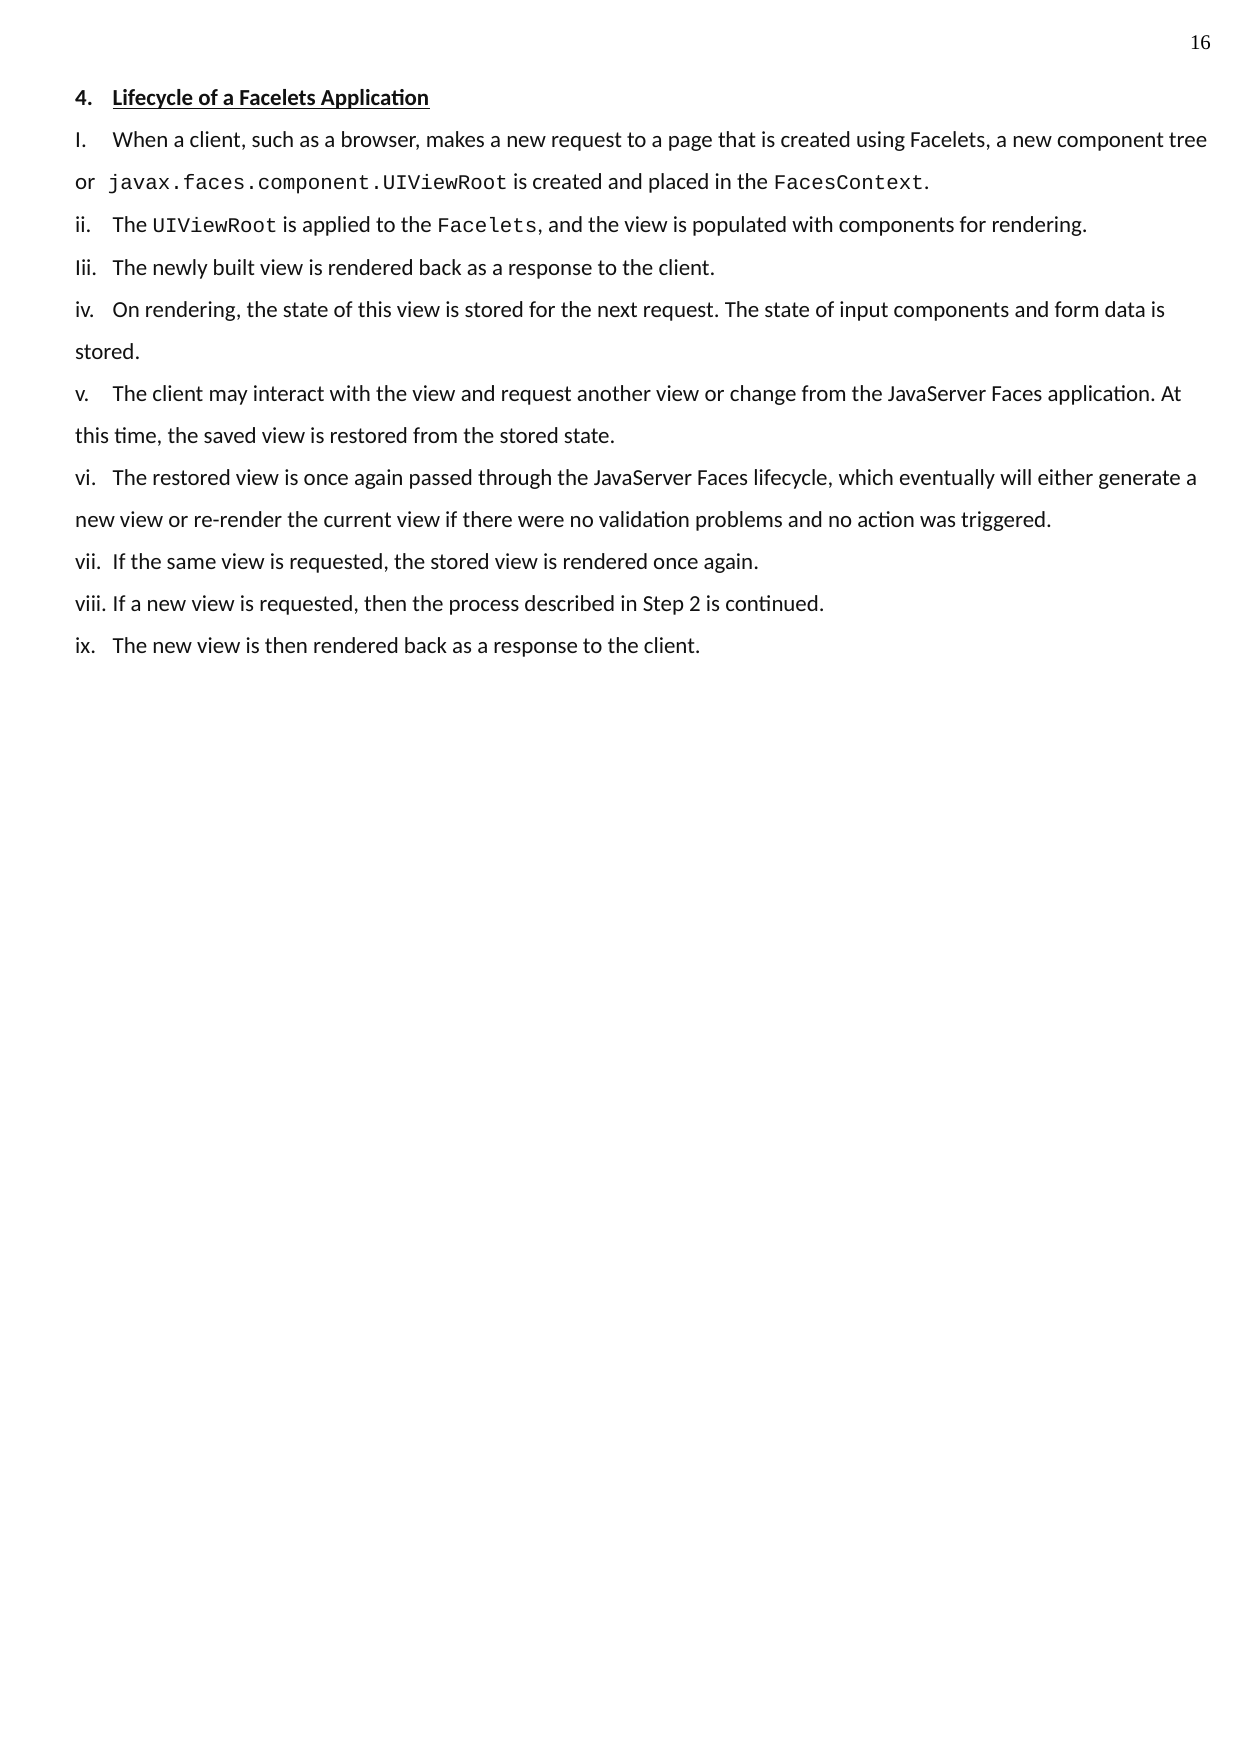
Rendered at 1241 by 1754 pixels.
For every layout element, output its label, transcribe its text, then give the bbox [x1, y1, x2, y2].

text v. The client may interact with the view and request another view or change from the JavaServer Faces application. At this time, the saved view is restored from the stored state. [75, 379, 1211, 449]
text Iii. The newly built view is rendered back as a response to the client. [75, 253, 1211, 281]
text ii. The UIViewRoot is applied to the Facelets, and the view is populated with components for rendering. [75, 210, 1211, 239]
text ix. The new view is then rendered back as a response to the client. [75, 631, 1211, 659]
text iv. On rendering, the state of this view is stored for the next request. The state of input components and form data is stored. [75, 295, 1211, 365]
list Lifecycle of a Facelets Application [75, 83, 1211, 112]
text I. When a client, such as a browser, makes a new request to a page that is created using Facelets, a new component tree or javax.faces.component.UIViewRoot is created and placed in the FacesContext. [75, 126, 1211, 196]
text viii. If a new view is requested, then the process described in Step 2 is continued. [75, 589, 1211, 617]
text vii. If the same view is requested, the stored view is rendered once again. [75, 547, 1211, 575]
text vi. The restored view is once again passed through the JavaServer Faces lifecycle, which eventually will either generate a new view or re-render the current view if there were no validation problems and no action was triggered. [75, 463, 1211, 533]
